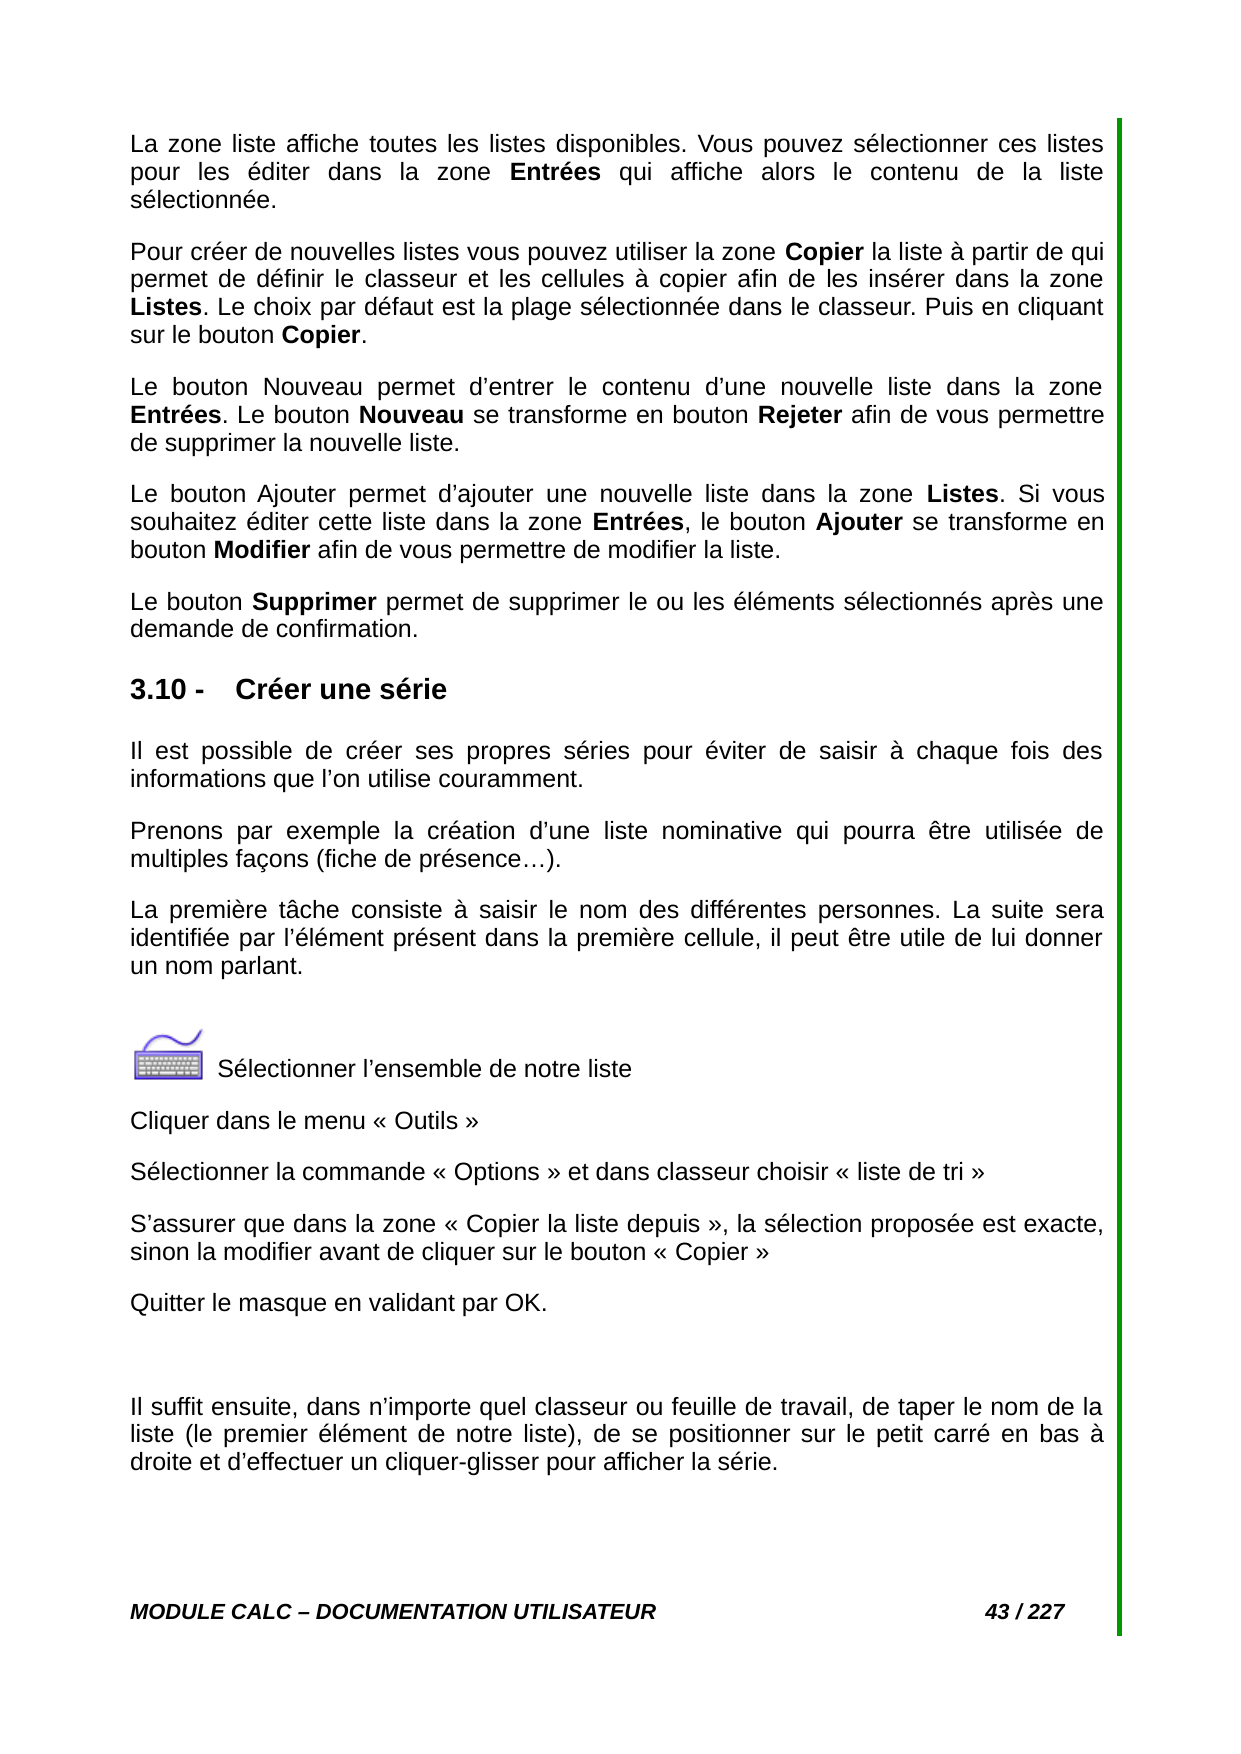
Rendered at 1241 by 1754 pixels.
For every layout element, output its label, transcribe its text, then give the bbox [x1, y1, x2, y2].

text Quitter le masque en validant par OK. [130, 1289, 1105, 1317]
text Le bouton Nouveau permet d’entrer le contenu d’une nouvelle liste dans la zone Entrées. Le bouton Nouveau se transforme en bouton Rejeter afin de vous permettre de supprimer la nouvelle liste. [130, 373, 1105, 456]
text Il suffit ensuite, dans n’importe quel classeur ou feuille de travail, de taper le nom de la liste (le premier élément de notre liste), de se positionner sur le petit carré en bas à droite et d’effectuer un cliquer-glisser pour afficher la série. [130, 1392, 1105, 1476]
text S’assurer que dans la zone « Copier la liste depuis », la sélection proposée est exacte, sinon la modifier avant de cliquer sur le bouton « Copier » [130, 1210, 1105, 1266]
subtitle Créer une série [130, 673, 1105, 705]
text Il est possible de créer ses propres séries pour éviter de saisir à chaque fois des informations que l’on utilise couramment. [130, 737, 1105, 793]
picture [130, 1018, 206, 1094]
text Sélectionner l’ensemble de notre liste [206, 1055, 1105, 1083]
text Le bouton Ajouter permet d’ajouter une nouvelle liste dans la zone Listes. Si vous souhaitez éditer cette liste dans la zone Entrées, le bouton Ajouter se transforme en bouton Modifier afin de vous permettre de modifier la liste. [130, 480, 1105, 564]
text La première tâche consiste à saisir le nom des différentes personnes. La suite sera identifiée par l’élément présent dans la première cellule, il peut être utile de lui donner un nom parlant. [130, 896, 1105, 980]
text Pour créer de nouvelles listes vous pouvez utiliser la zone Copier la liste à partir de qui permet de définir le classeur et les cellules à copier afin de les insérer dans la zone Listes. Le choix par défaut est la plage sélectionnée dans le classeur. Puis en cliquant sur le bouton Copier. [130, 237, 1105, 349]
text Sélectionner la commande « Options » et dans classeur choisir « liste de tri » [130, 1158, 1105, 1186]
text Le bouton Supprimer permet de supprimer le ou les éléments sélectionnés après une demande de confirmation. [130, 587, 1105, 643]
text Prenons par exemple la création d’une liste nominative qui pourra être utilisée de multiples façons (fiche de présence…). [130, 817, 1105, 872]
text Cliquer dans le menu « Outils » [130, 1107, 1105, 1134]
text La zone liste affiche toutes les listes disponibles. Vous pouvez sélectionner ces listes pour les éditer dans la zone Entrées qui affiche alors le contenu de la liste sélectionnée. [130, 130, 1105, 214]
